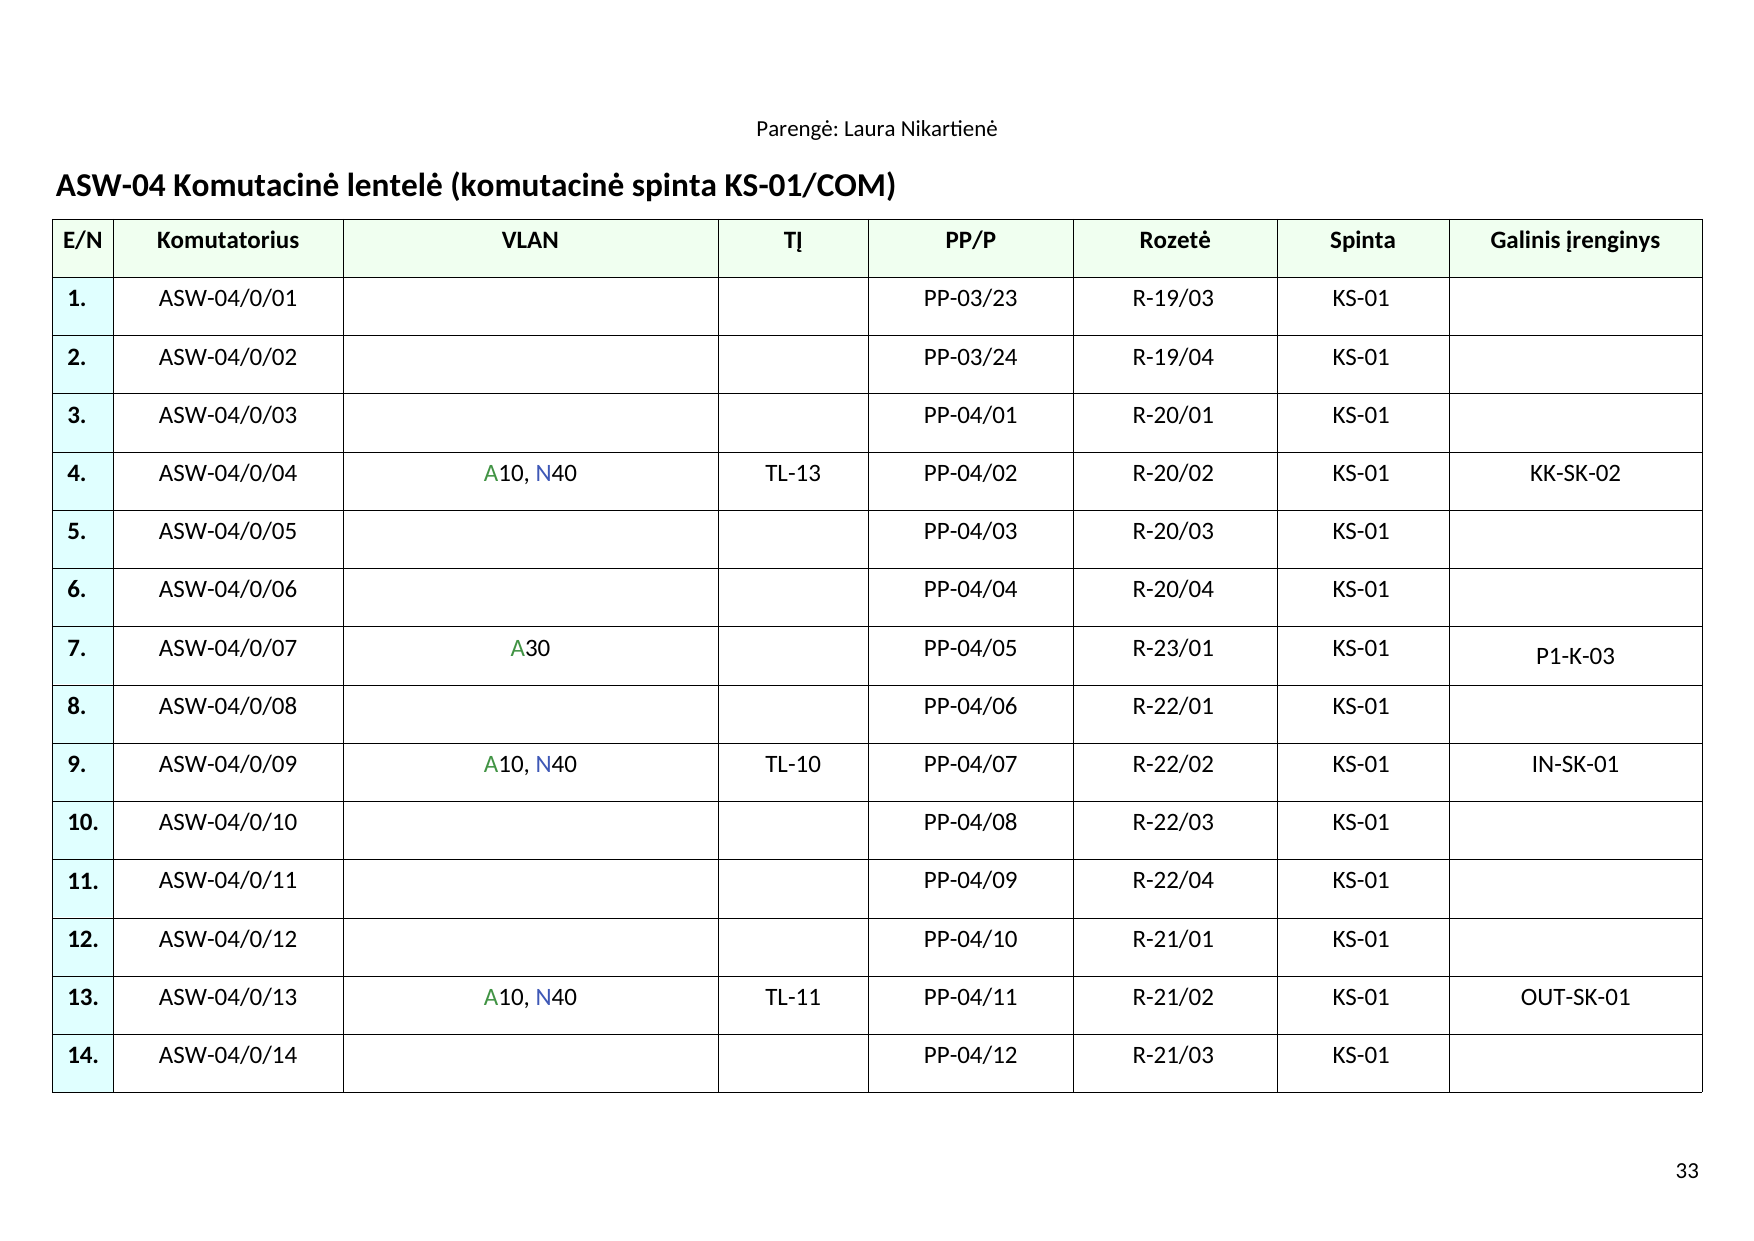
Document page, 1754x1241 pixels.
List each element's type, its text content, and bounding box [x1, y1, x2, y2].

table_header PP/P [869, 220, 1073, 277]
table_cell [53, 278, 113, 335]
table_cell [53, 336, 113, 393]
table_cell [344, 1035, 718, 1092]
table_cell [719, 336, 868, 393]
table_cell [53, 860, 113, 917]
table_cell R-21/03 [1074, 1035, 1277, 1092]
table_cell [1450, 569, 1702, 626]
table_cell PP-04/03 [869, 511, 1073, 568]
table_header E/N [53, 220, 113, 277]
table_cell [719, 569, 868, 626]
table_cell A30 [344, 627, 718, 684]
table_cell [1450, 336, 1702, 393]
table_cell KS-01 [1278, 336, 1449, 393]
table_cell [53, 511, 113, 568]
table_cell R-22/01 [1074, 686, 1277, 743]
table_cell [1450, 860, 1702, 917]
table_cell [1450, 278, 1702, 335]
table_cell ASW-04/0/07 [114, 627, 343, 684]
table_cell [344, 569, 718, 626]
table_cell [53, 453, 113, 510]
table_cell [53, 686, 113, 743]
table_cell [53, 919, 113, 976]
table_cell [53, 744, 113, 801]
table_cell P1-K-03 [1450, 627, 1702, 684]
table_cell [344, 686, 718, 743]
table_cell [344, 278, 718, 335]
table_cell R-20/02 [1074, 453, 1277, 510]
table_header Komutatorius [114, 220, 343, 277]
table_cell ASW-04/0/06 [114, 569, 343, 626]
table_cell [719, 1035, 868, 1092]
table_cell [344, 919, 718, 976]
table_header Spinta [1278, 220, 1449, 277]
table_cell [344, 394, 718, 452]
table_cell R-21/01 [1074, 919, 1277, 976]
table_cell PP-03/24 [869, 336, 1073, 393]
table_header TĮ [719, 220, 868, 277]
table_cell ASW-04/0/14 [114, 1035, 343, 1092]
table_cell ASW-04/0/09 [114, 744, 343, 801]
table_cell PP-04/01 [869, 394, 1073, 452]
table_cell ASW-04/0/13 [114, 977, 343, 1034]
table_cell [719, 278, 868, 335]
table_cell R-20/01 [1074, 394, 1277, 452]
table_cell ASW-04/0/03 [114, 394, 343, 452]
table_cell R-23/01 [1074, 627, 1277, 684]
table_cell [53, 1035, 113, 1092]
table_cell ASW-04/0/04 [114, 453, 343, 510]
table_cell KS-01 [1278, 1035, 1449, 1092]
table_cell ASW-04/0/11 [114, 860, 343, 917]
table_cell TL-13 [719, 453, 868, 510]
table_cell [344, 860, 718, 917]
table_cell PP-04/10 [869, 919, 1073, 976]
table_cell R-22/04 [1074, 860, 1277, 917]
table_cell R-20/04 [1074, 569, 1277, 626]
table_cell ASW-04/0/02 [114, 336, 343, 393]
table_cell PP-04/12 [869, 1035, 1073, 1092]
table_cell PP-04/04 [869, 569, 1073, 626]
table_header Rozetė [1074, 220, 1277, 277]
table_cell KS-01 [1278, 569, 1449, 626]
table_cell OUT-SK-01 [1450, 977, 1702, 1034]
table_cell [1450, 919, 1702, 976]
table_header Galinis įrenginys [1450, 220, 1702, 277]
table_cell R-22/03 [1074, 802, 1277, 859]
table_cell ASW-04/0/10 [114, 802, 343, 859]
table_cell PP-04/08 [869, 802, 1073, 859]
table_cell [1450, 802, 1702, 859]
table_cell PP-03/23 [869, 278, 1073, 335]
table_cell [719, 627, 868, 684]
table_cell A10, N40 [344, 453, 718, 510]
table_cell KS-01 [1278, 278, 1449, 335]
table_cell IN-SK-01 [1450, 744, 1702, 801]
table_header VLAN [344, 220, 718, 277]
table_cell KS-01 [1278, 977, 1449, 1034]
table_cell PP-04/06 [869, 686, 1073, 743]
table_cell R-19/04 [1074, 336, 1277, 393]
table_cell PP-04/07 [869, 744, 1073, 801]
table_cell R-20/03 [1074, 511, 1277, 568]
table_cell [1450, 511, 1702, 568]
table_cell [1450, 686, 1702, 743]
table_cell KS-01 [1278, 511, 1449, 568]
table_cell [719, 686, 868, 743]
table_cell [53, 627, 113, 684]
table_cell [719, 802, 868, 859]
table_cell KK-SK-02 [1450, 453, 1702, 510]
table_cell ASW-04/0/01 [114, 278, 343, 335]
table_cell PP-04/09 [869, 860, 1073, 917]
table_cell [53, 394, 113, 452]
table_cell R-22/02 [1074, 744, 1277, 801]
table_cell [53, 802, 113, 859]
table_cell PP-04/02 [869, 453, 1073, 510]
table_cell [719, 919, 868, 976]
table_cell ASW-04/0/12 [114, 919, 343, 976]
table_cell R-21/02 [1074, 977, 1277, 1034]
table_cell R-19/03 [1074, 278, 1277, 335]
table_cell [344, 511, 718, 568]
table_cell KS-01 [1278, 453, 1449, 510]
table_cell PP-04/05 [869, 627, 1073, 684]
table_cell KS-01 [1278, 919, 1449, 976]
table_cell KS-01 [1278, 394, 1449, 452]
list ASW-04 Komutacinė lentelė (komutacinė spinta KS-01/COM) [56, 172, 1695, 202]
table_cell KS-01 [1278, 860, 1449, 917]
table_cell [1450, 1035, 1702, 1092]
table_cell KS-01 [1278, 686, 1449, 743]
table_cell [719, 394, 868, 452]
table_cell ASW-04/0/08 [114, 686, 343, 743]
table_cell KS-01 [1278, 802, 1449, 859]
table_cell KS-01 [1278, 744, 1449, 801]
table_cell [1450, 394, 1702, 452]
table_cell TL-11 [719, 977, 868, 1034]
table_cell [719, 860, 868, 917]
table_cell [344, 802, 718, 859]
table_cell TL-10 [719, 744, 868, 801]
table_cell [719, 511, 868, 568]
table_cell PP-04/11 [869, 977, 1073, 1034]
table_cell KS-01 [1278, 627, 1449, 684]
table_cell A10, N40 [344, 744, 718, 801]
table_cell [53, 569, 113, 626]
table_cell ASW-04/0/05 [114, 511, 343, 568]
table_cell [344, 336, 718, 393]
table_cell A10, N40 [344, 977, 718, 1034]
table_cell [53, 977, 113, 1034]
